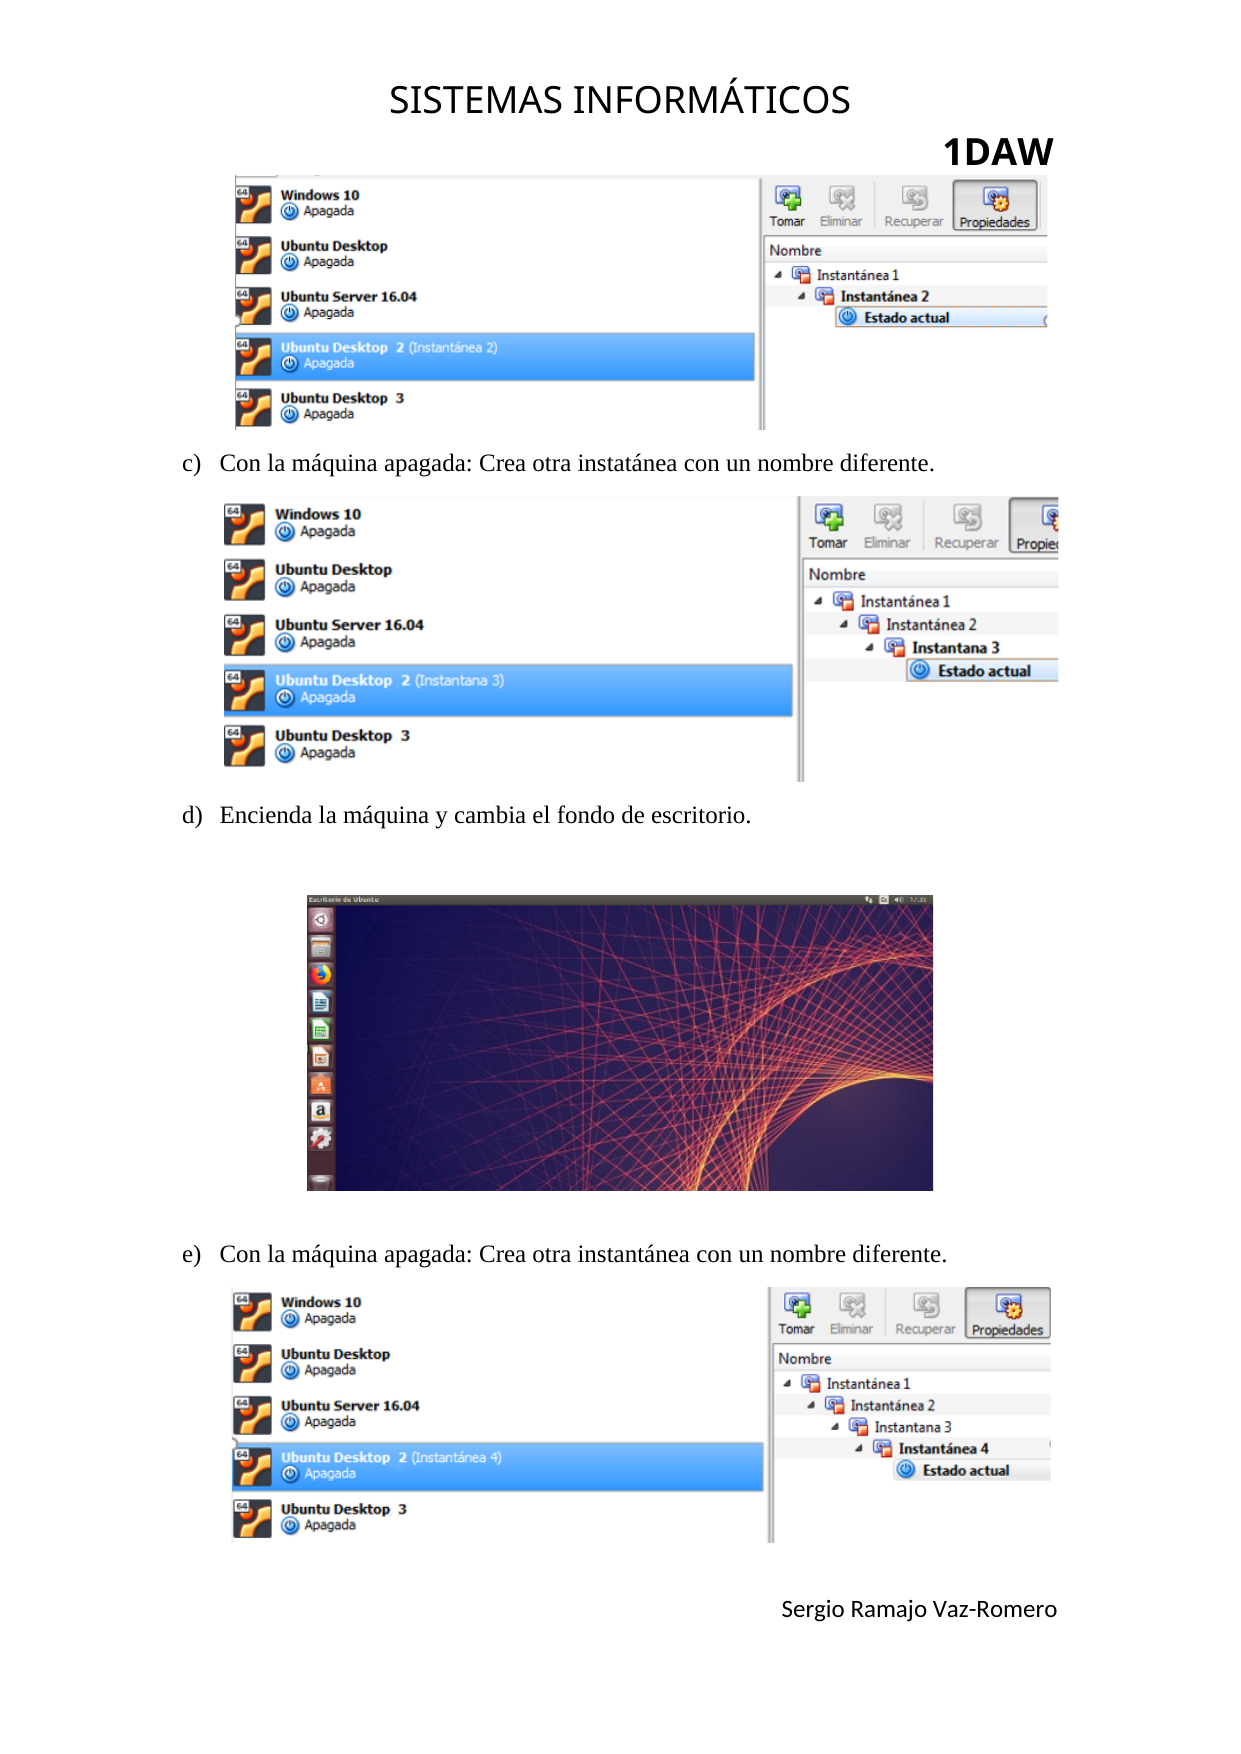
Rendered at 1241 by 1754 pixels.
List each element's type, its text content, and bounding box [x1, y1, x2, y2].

list Encienda la máquina y cambia el fondo de escritorio. [182, 800, 1063, 829]
list Con la máquina apagada: Crea otra instatánea con un nombre diferente. [182, 448, 1063, 477]
list Con la máquina apagada: Crea otra instantánea con un nombre diferente. [182, 1239, 1063, 1268]
picture [224, 496, 1059, 782]
picture [231, 1287, 1051, 1543]
picture [307, 895, 934, 1191]
picture [235, 175, 1048, 430]
